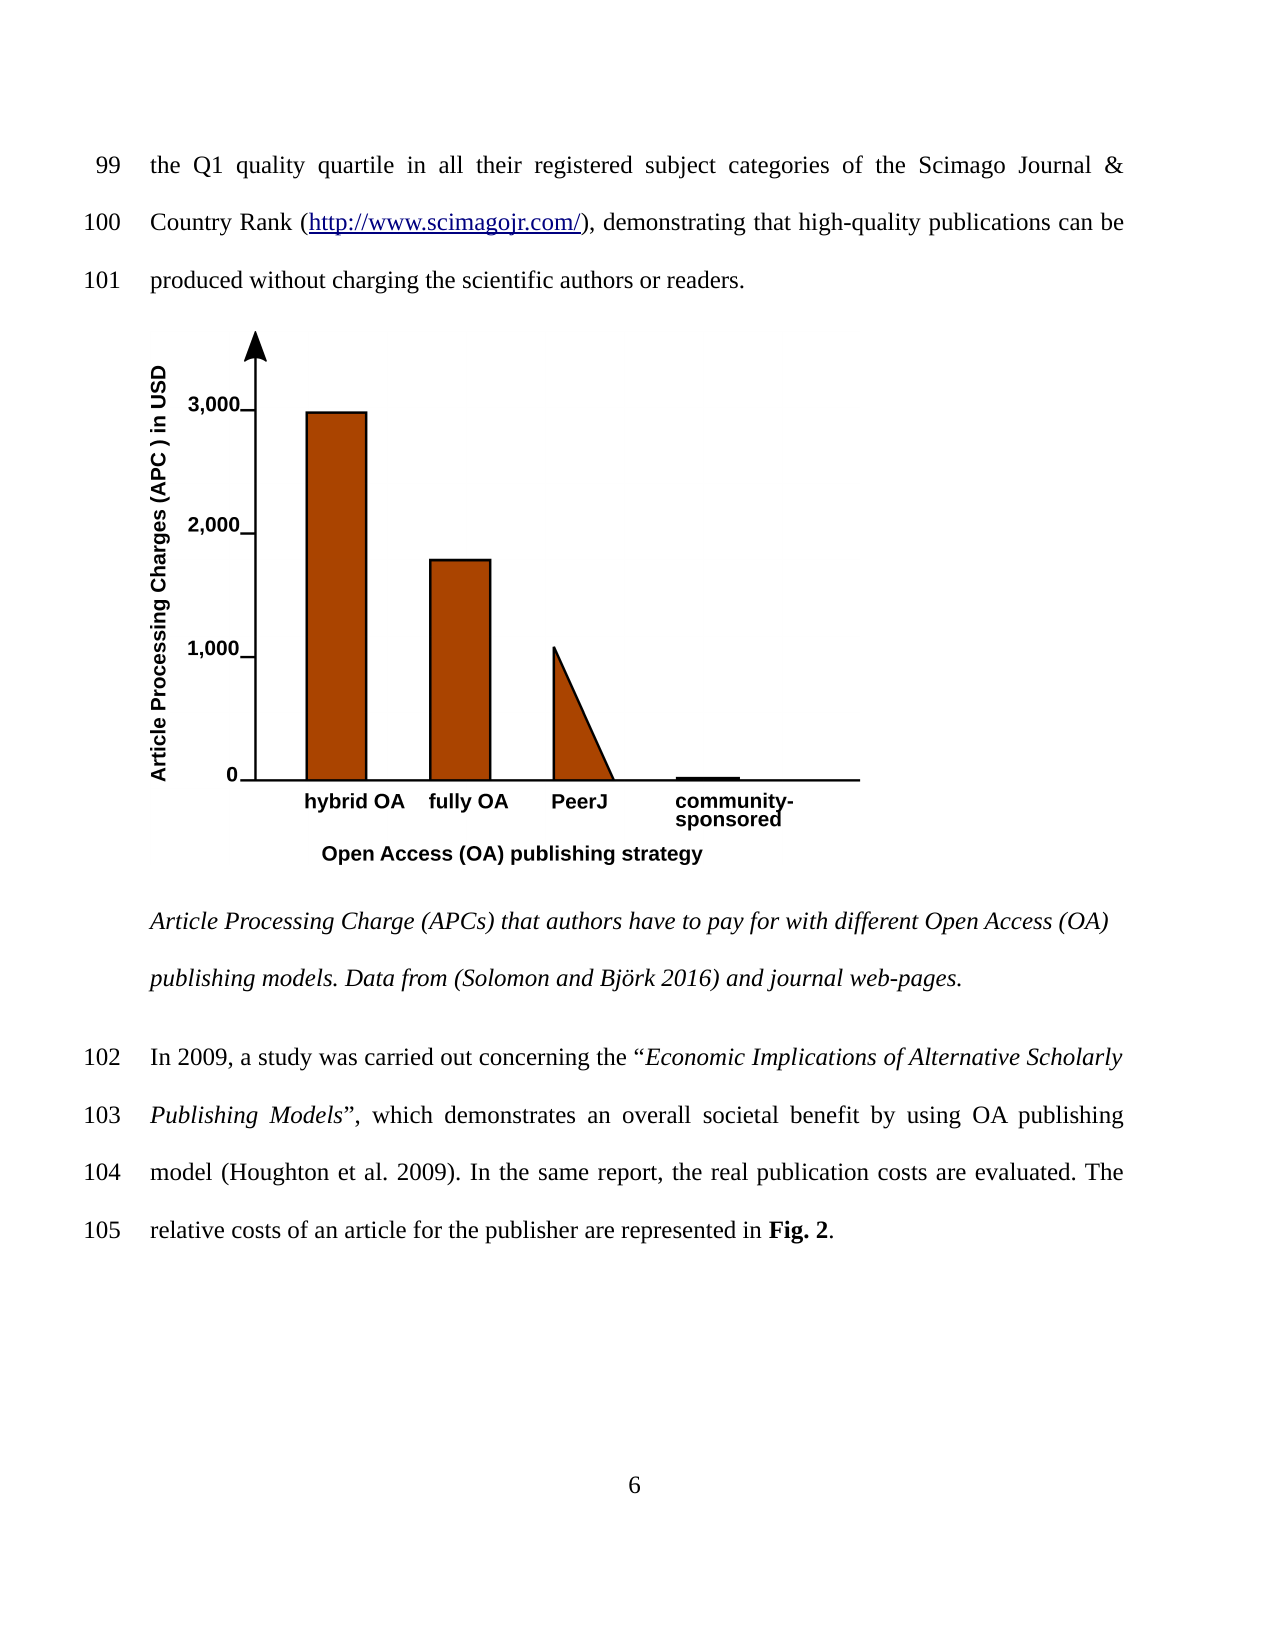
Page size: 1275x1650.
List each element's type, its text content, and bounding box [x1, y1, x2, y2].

picture [150, 331, 861, 865]
text Article Processing Charge (APCs) that authors have to pay for with different Open Access (OA) publishing models. Data from (Solomon and Björk 2016) and journal web-pages. [150, 906, 1125, 992]
text In 2009, a study was carried out concerning the “Economic Implications of Alternative Scholarly Publishing Models”, which demonstrates an overall societal benefit by using OA publishing model (Houghton et al. 2009). In the same report, the real publication costs are evaluated. The relative costs of an article for the publisher are represented in Fig. 2. [150, 1042, 1125, 1243]
text the Q1 quality quartile in all their registered subject categories of the Scimago Journal & Country Rank (http://www.scimagojr.com/), demonstrating that high-quality publications can be produced without charging the scientific authors or readers. [150, 150, 1125, 294]
